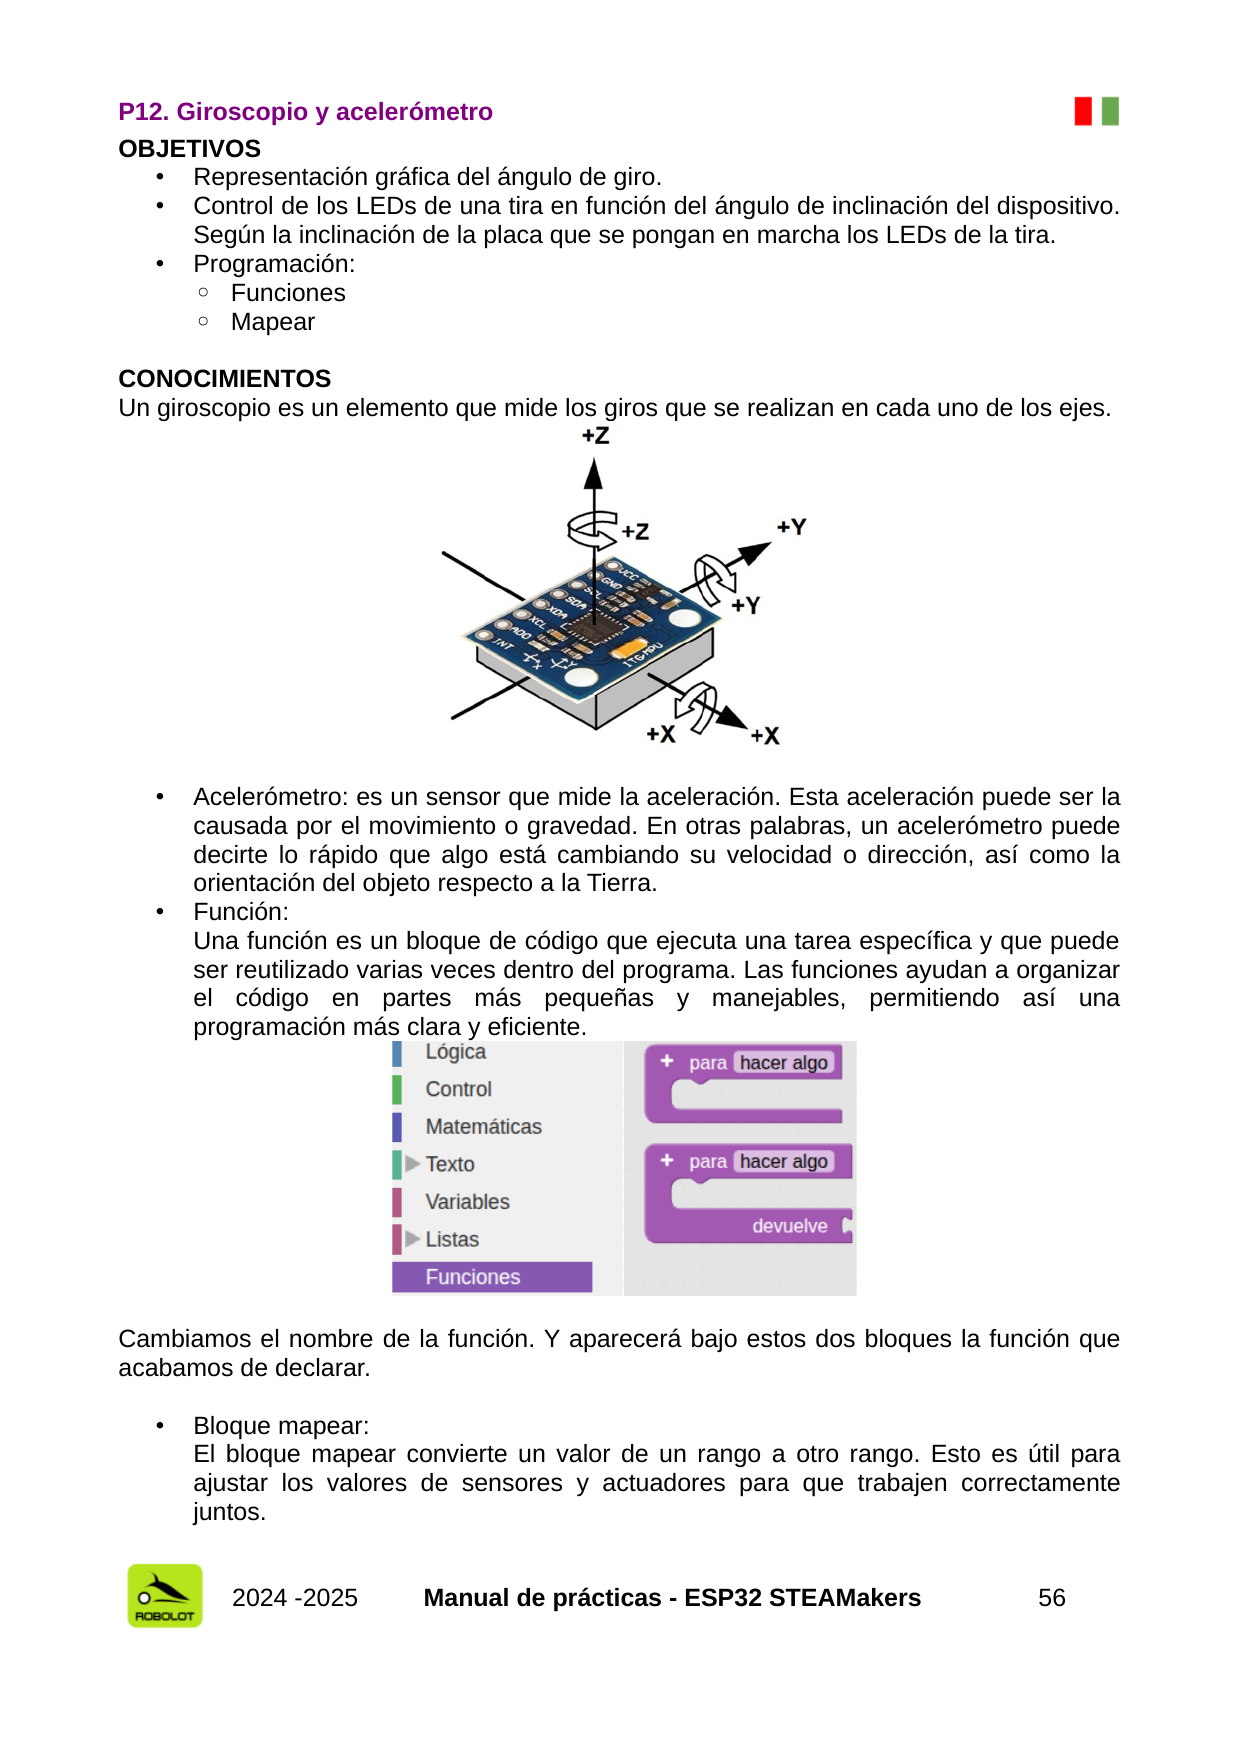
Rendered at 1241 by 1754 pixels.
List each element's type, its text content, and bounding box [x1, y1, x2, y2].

text OBJETIVOS [118, 133, 1122, 162]
text Un giroscopio es un elemento que mide los giros que se realizan en cada uno de los ejes. [118, 393, 1122, 421]
list Función: [156, 897, 1122, 926]
subtitle P12. Giroscopio y acelerómetro [118, 97, 1072, 125]
picture [430, 421, 811, 754]
text Cambiamos el nombre de la función. Y aparecerá bajo estos dos bloques la función que acabamos de declarar. [118, 1324, 1122, 1382]
list Acelerómetro: es un sensor que mide la aceleración. Esta aceleración puede ser la causada por el movimiento o gravedad. En otras palabras, un acelerómetro puede decirte lo rápido que algo está cambiando su velocidad o dirección, así como la orientación del objeto respecto a la Tierra. [156, 782, 1122, 897]
list Control de los LEDs de una tira en función del ángulo de inclinación del dispositivo. Según la inclinación de la placa que se pongan en marcha los LEDs de la tira. [156, 191, 1122, 249]
list Una función es un bloque de código que ejecuta una tarea específica y que puede ser reutilizado varias veces dentro del programa. Las funciones ayudan a organizar el código en partes más pequeñas y manejables, permitiendo así una programación más clara y eficiente. [156, 926, 1122, 1041]
list El bloque mapear convierte un valor de un rango a otro rango. Esto es útil para ajustar los valores de sensores y actuadores para que trabajen correctamente juntos. [156, 1439, 1122, 1526]
list Funciones [193, 278, 1122, 306]
text CONOCIMIENTOS [118, 364, 1122, 393]
picture [1072, 92, 1123, 132]
list Mapear [193, 306, 1122, 335]
list Representación gráfica del ángulo de giro. [156, 162, 1122, 191]
picture [383, 1041, 857, 1296]
picture [126, 1563, 205, 1631]
list Bloque mapear: [156, 1411, 1122, 1439]
list Programación: [156, 249, 1122, 278]
